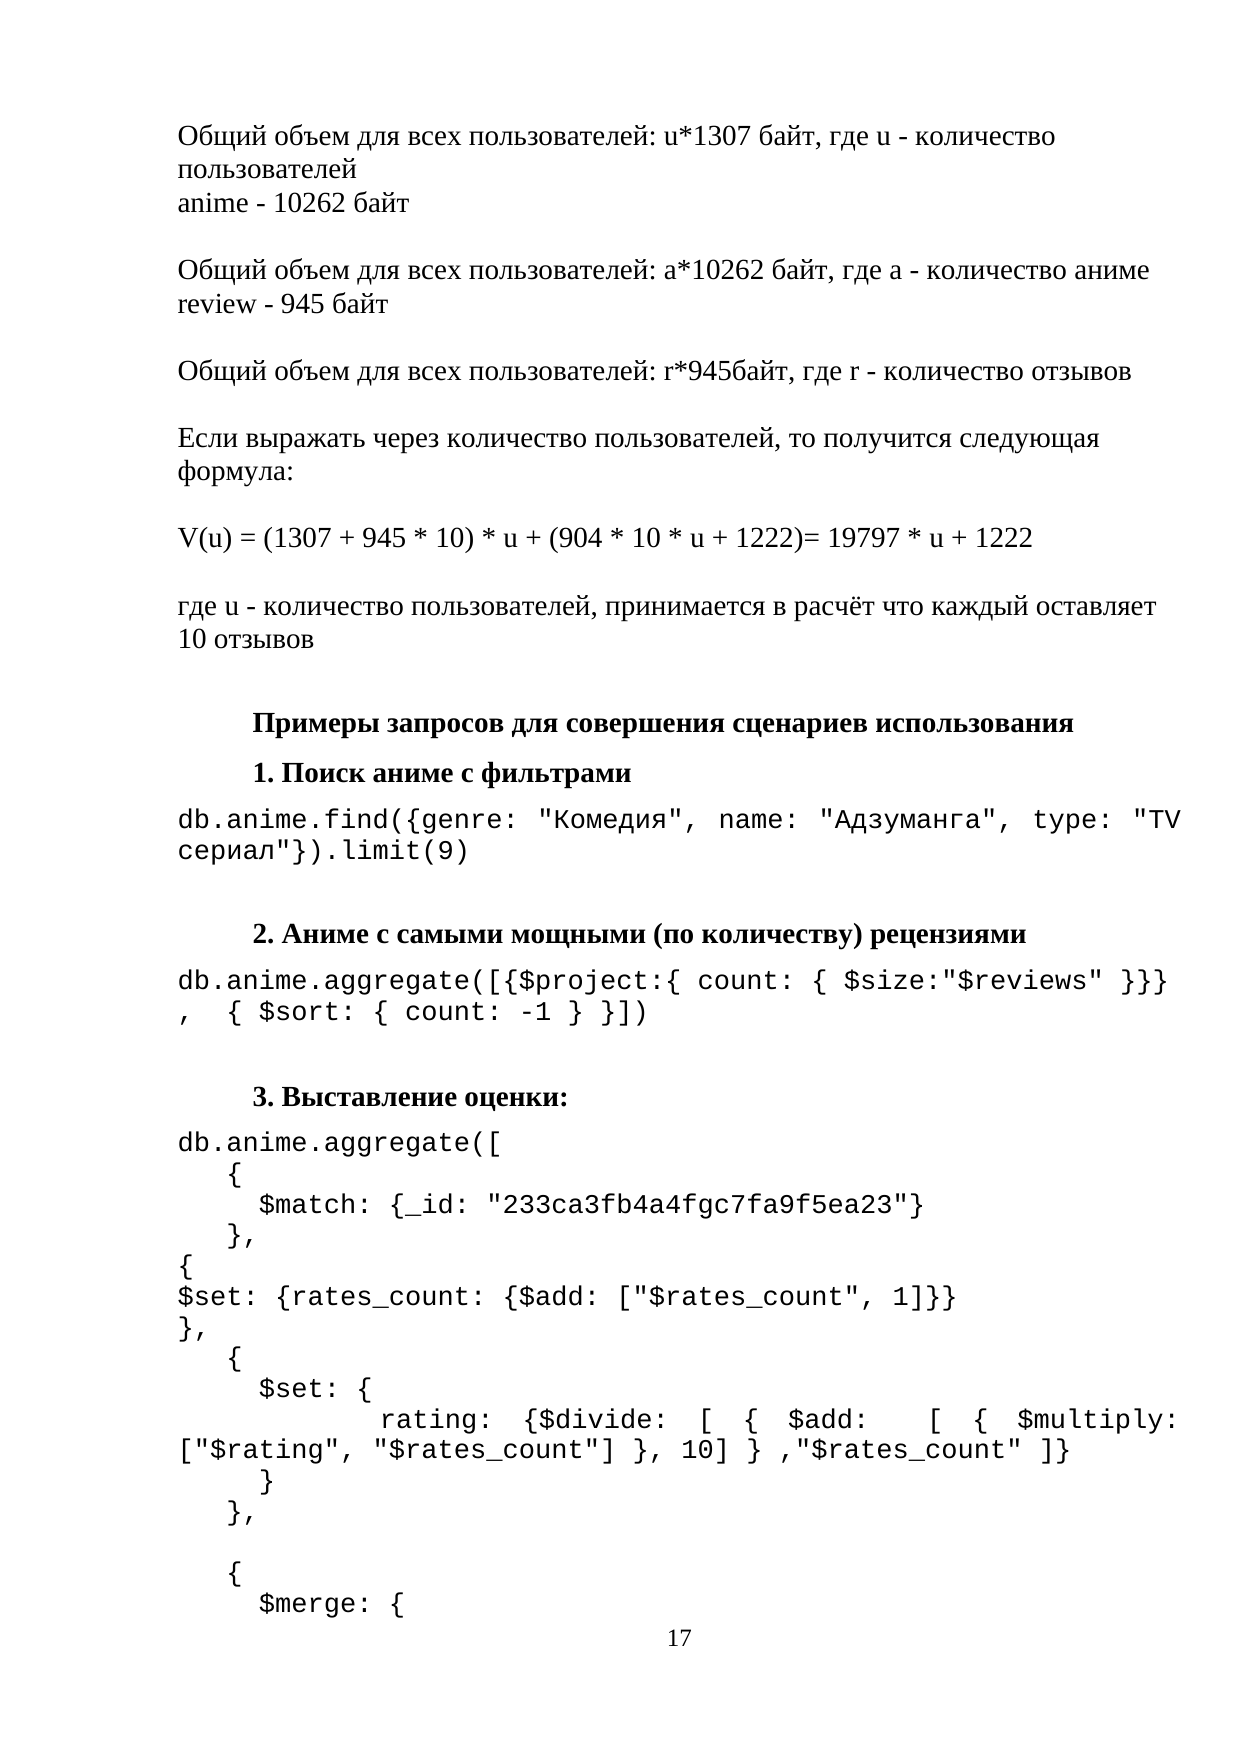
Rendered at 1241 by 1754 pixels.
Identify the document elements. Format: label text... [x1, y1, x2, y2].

text , { $sort: { count: -1 } }]) [177, 998, 1181, 1028]
text }, [177, 1313, 1181, 1344]
text 2. Аниме с самыми мощными (по количеству) рецензиями [177, 917, 1181, 950]
text Общий объем для всех пользователей: u*1307 байт, где u - количество пользователей [177, 118, 1181, 185]
text db.anime.find({genre: "Комедия", name: "Адзуманга", type: "TV сериал"}).limit(9) [177, 806, 1181, 867]
text Общий объем для всех пользователей: r*945байт, где r - количество отзывов [177, 353, 1181, 386]
text review - 945 байт [177, 286, 1181, 319]
text 1. Поиск аниме с фильтрами [177, 755, 1181, 789]
text где u - количество пользователей, принимается в расчёт что каждый оставляет 10 отзывов [177, 588, 1181, 655]
text Общий объем для всех пользователей: a*10262 байт, где a - количество аниме [177, 252, 1181, 286]
text $merge: { [177, 1590, 1181, 1621]
text db.anime.aggregate([{$project:{ count: { $size:"$reviews" }}} [177, 967, 1181, 998]
text 3. Выставление оценки: [177, 1079, 1181, 1112]
text V(u) = (1307 + 945 * 10) * u + (904 * 10 * u + 1222)= 19797 * u + 1222 [177, 521, 1181, 554]
text { [177, 1344, 1181, 1375]
text db.anime.aggregate([ [177, 1129, 1181, 1160]
text anime - 10262 байт [177, 185, 1181, 219]
text }, [177, 1221, 1181, 1252]
text $set: { [177, 1375, 1181, 1406]
text Примеры запросов для совершения сценариев использования [177, 705, 1181, 739]
text } [177, 1467, 1181, 1498]
text { [177, 1160, 1181, 1191]
text $set: {rates_count: {$add: ["$rates_count", 1]}} [177, 1283, 1181, 1313]
text { [177, 1559, 1181, 1590]
text { [177, 1252, 1181, 1283]
text $match: {_id: "233ca3fb4a4fgc7fa9f5ea23"} [177, 1191, 1181, 1221]
text rating: {$divide: [ { $add: [ { $multiply: ["$rating", "$rates_count"] }, 10] } ,"$rates_count" ]} [177, 1406, 1181, 1467]
text Если выражать через количество пользователей, то получится следующая формула: [177, 420, 1181, 487]
text }, [177, 1498, 1181, 1528]
